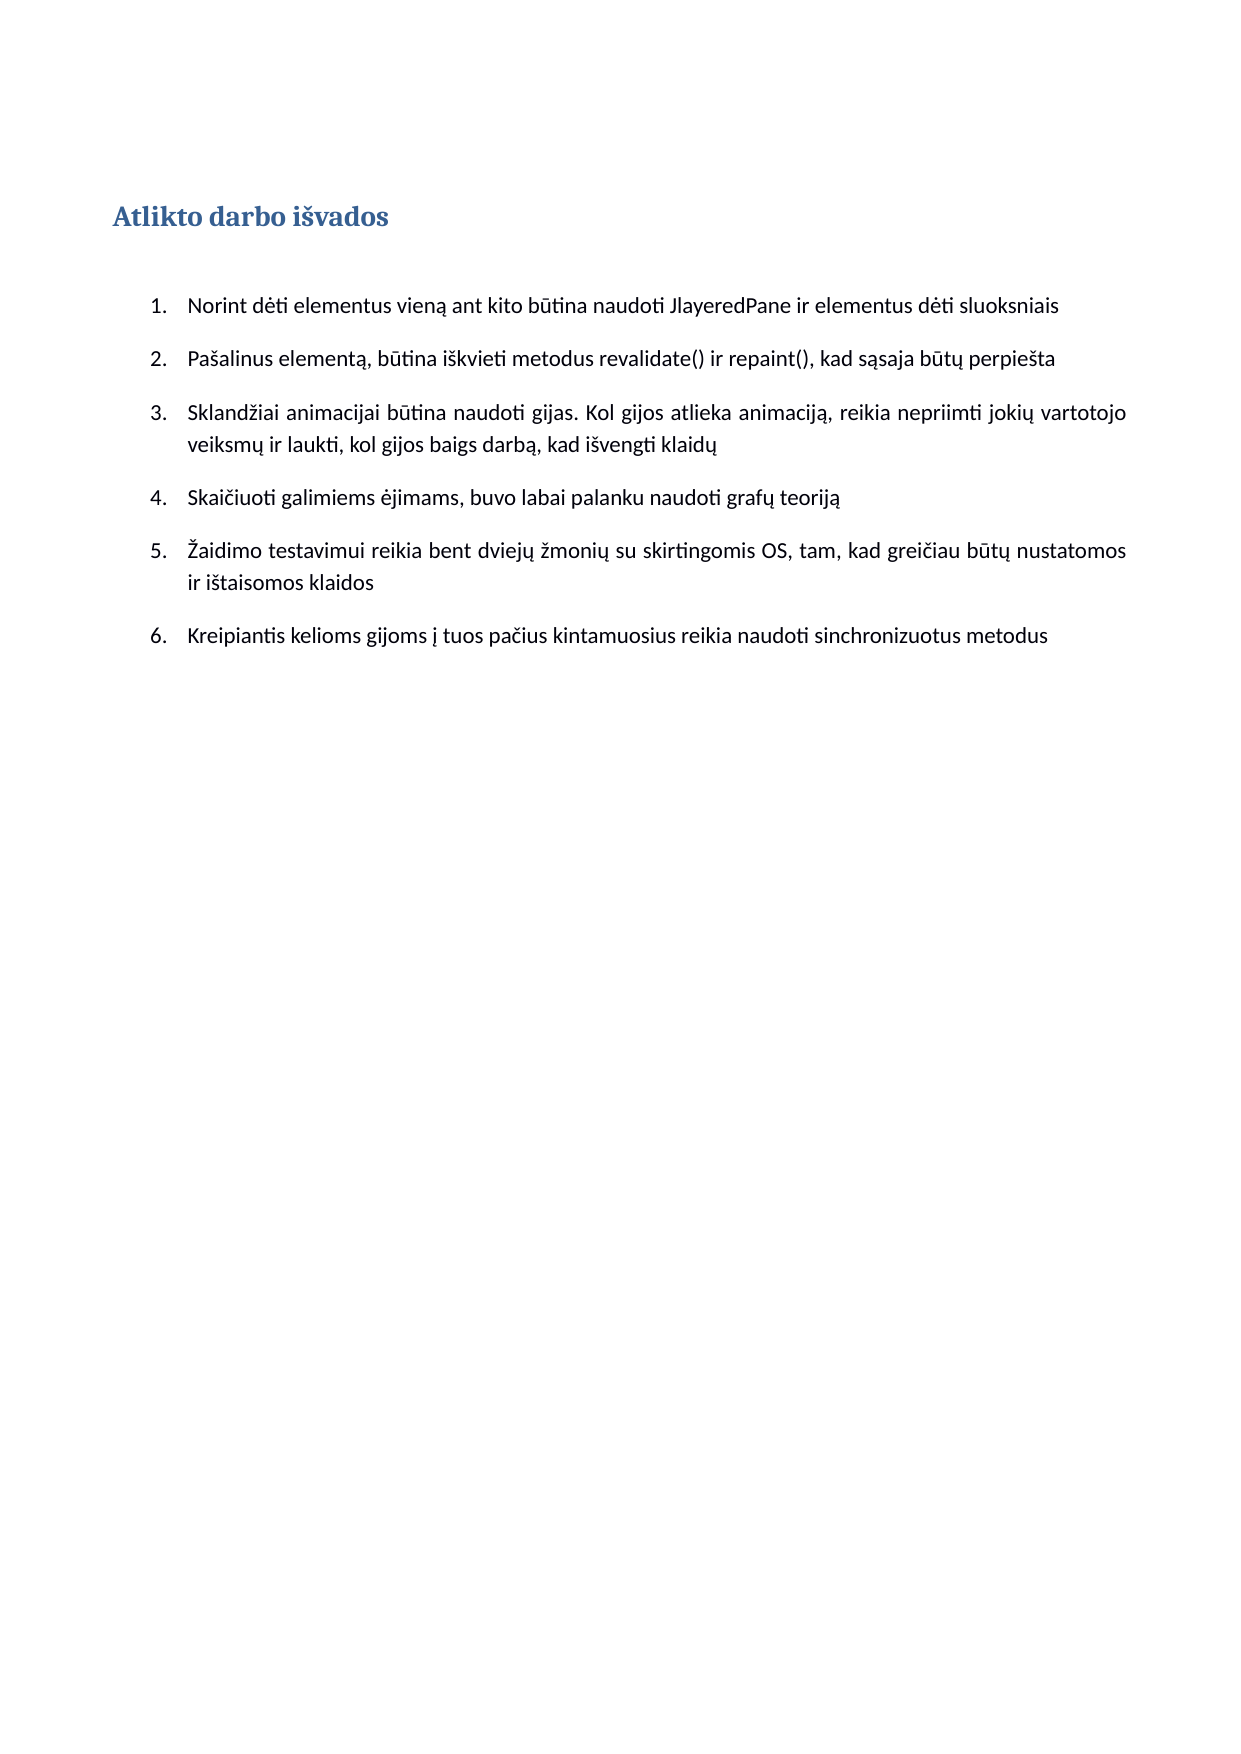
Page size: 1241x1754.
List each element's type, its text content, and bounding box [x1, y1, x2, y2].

list Norint dėti elementus vieną ant kito būtina naudoti JlayeredPane ir elementus dėti sluoksniais [150, 292, 1128, 319]
subtitle Atlikto darbo išvados [112, 200, 1128, 233]
list Sklandžiai animacijai būtina naudoti gijas. Kol gijos atlieka animaciją, reikia nepriimti jokių vartotojo veiksmų ir laukti, kol gijos baigs darbą, kad išvengti klaidų [150, 398, 1128, 458]
list Pašalinus elementą, būtina iškvieti metodus revalidate() ir repaint(), kad sąsaja būtų perpiešta [150, 344, 1128, 373]
list Skaičiuoti galimiems ėjimams, buvo labai palanku naudoti grafų teoriją [150, 483, 1128, 511]
list Žaidimo testavimui reikia bent dviejų žmonių su skirtingomis OS, tam, kad greičiau būtų nustatomos ir ištaisomos klaidos [150, 536, 1128, 596]
list Kreipiantis kelioms gijoms į tuos pačius kintamuosius reikia naudoti sinchronizuotus metodus [150, 621, 1128, 649]
